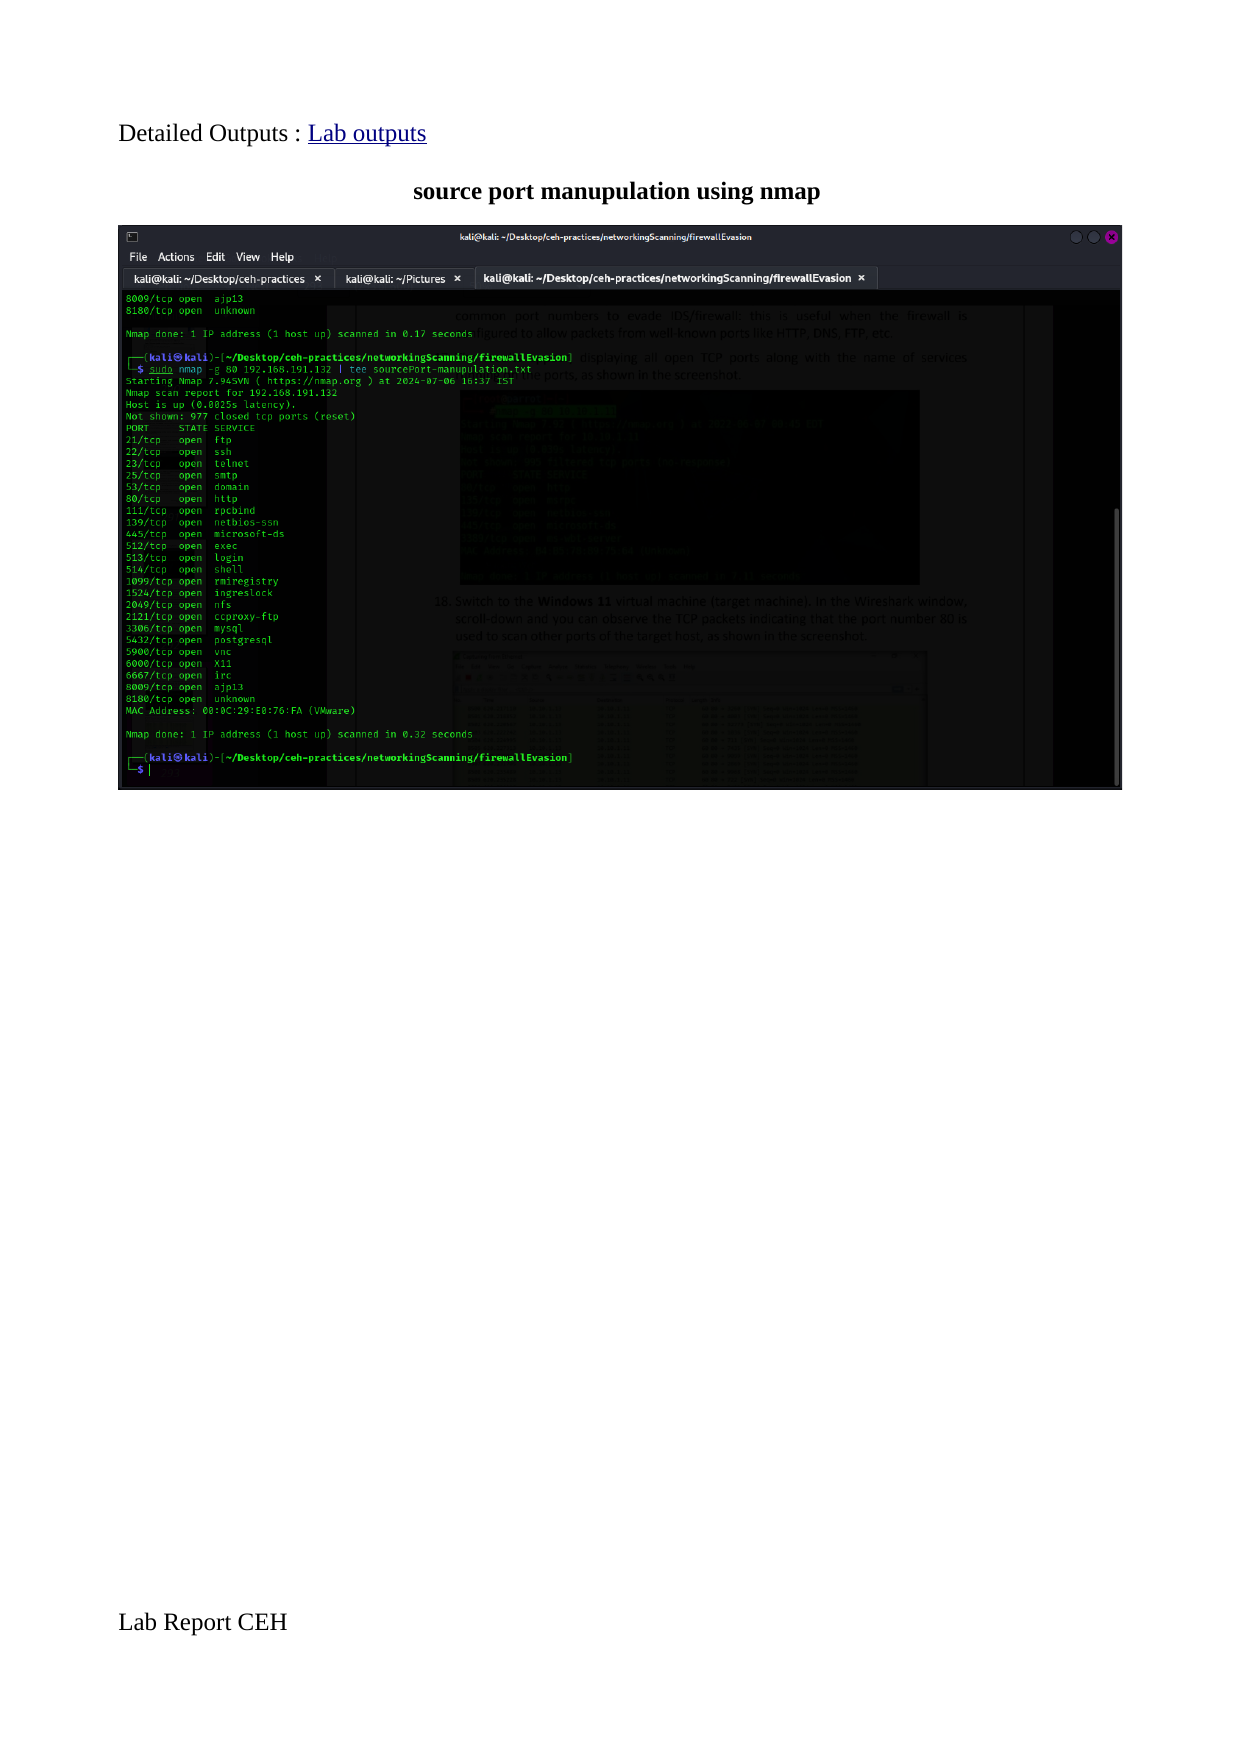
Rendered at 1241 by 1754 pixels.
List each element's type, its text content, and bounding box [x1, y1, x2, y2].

picture [118, 225, 1123, 790]
text source port manupulation using nmap [118, 176, 1122, 205]
